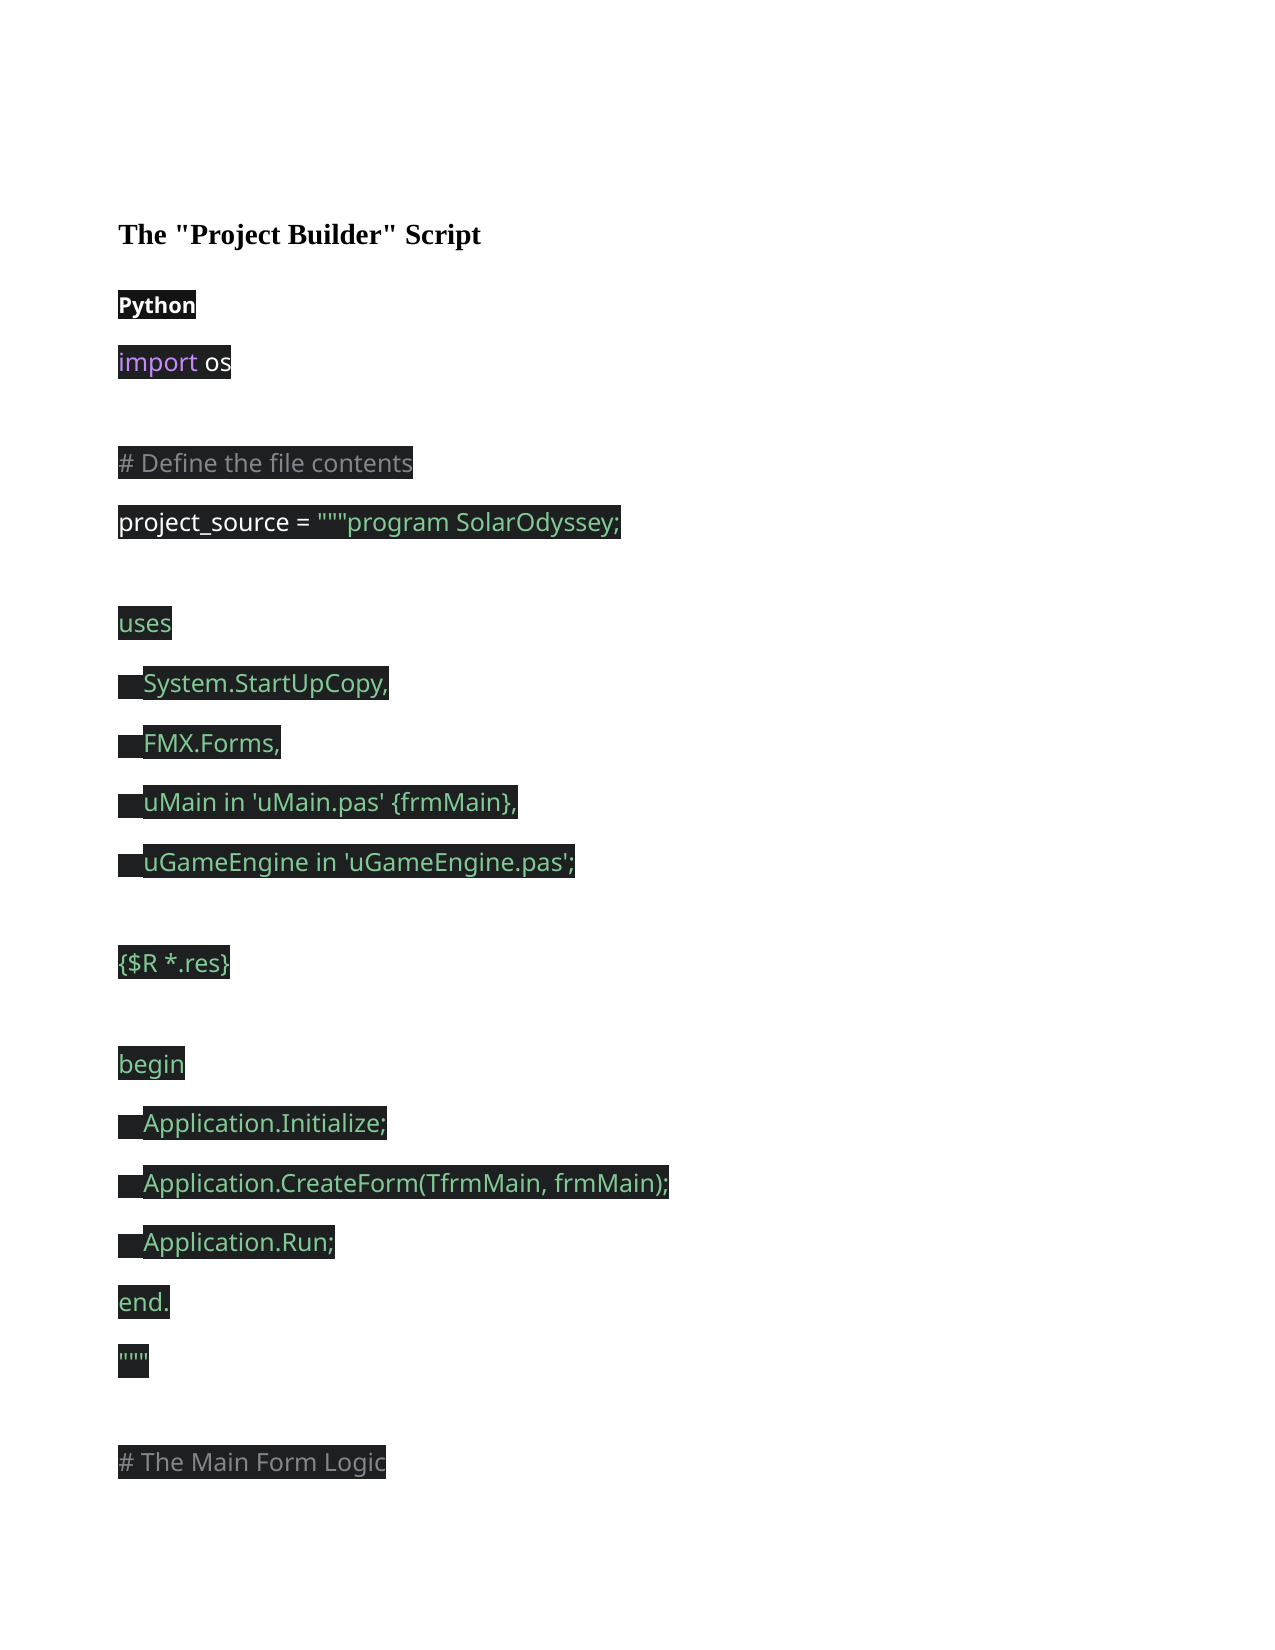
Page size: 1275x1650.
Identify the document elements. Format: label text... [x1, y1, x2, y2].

text {$R *.res} [118, 945, 1157, 979]
text uGameEngine in 'uGameEngine.pas'; [118, 844, 1157, 878]
text Application.CreateForm(TfrmMain, frmMain); [118, 1165, 1157, 1199]
text Python [118, 288, 1157, 319]
text # Define the file contents [118, 446, 1157, 479]
text uses [118, 606, 1157, 640]
text """ [118, 1344, 1157, 1378]
text end. [118, 1284, 1157, 1319]
text begin [118, 1046, 1157, 1080]
text uMain in 'uMain.pas' {frmMain}, [118, 785, 1157, 819]
text System.StartUpCopy, [118, 666, 1157, 700]
text project_source = """program SolarOdyssey; [118, 505, 1157, 539]
subtitle The "Project Builder" Script [118, 217, 1157, 251]
text # The Main Form Logic [118, 1445, 1157, 1479]
text FMX.Forms, [118, 725, 1157, 759]
text Application.Run; [118, 1225, 1157, 1259]
text Application.Initialize; [118, 1106, 1157, 1140]
text import os [118, 344, 1157, 379]
